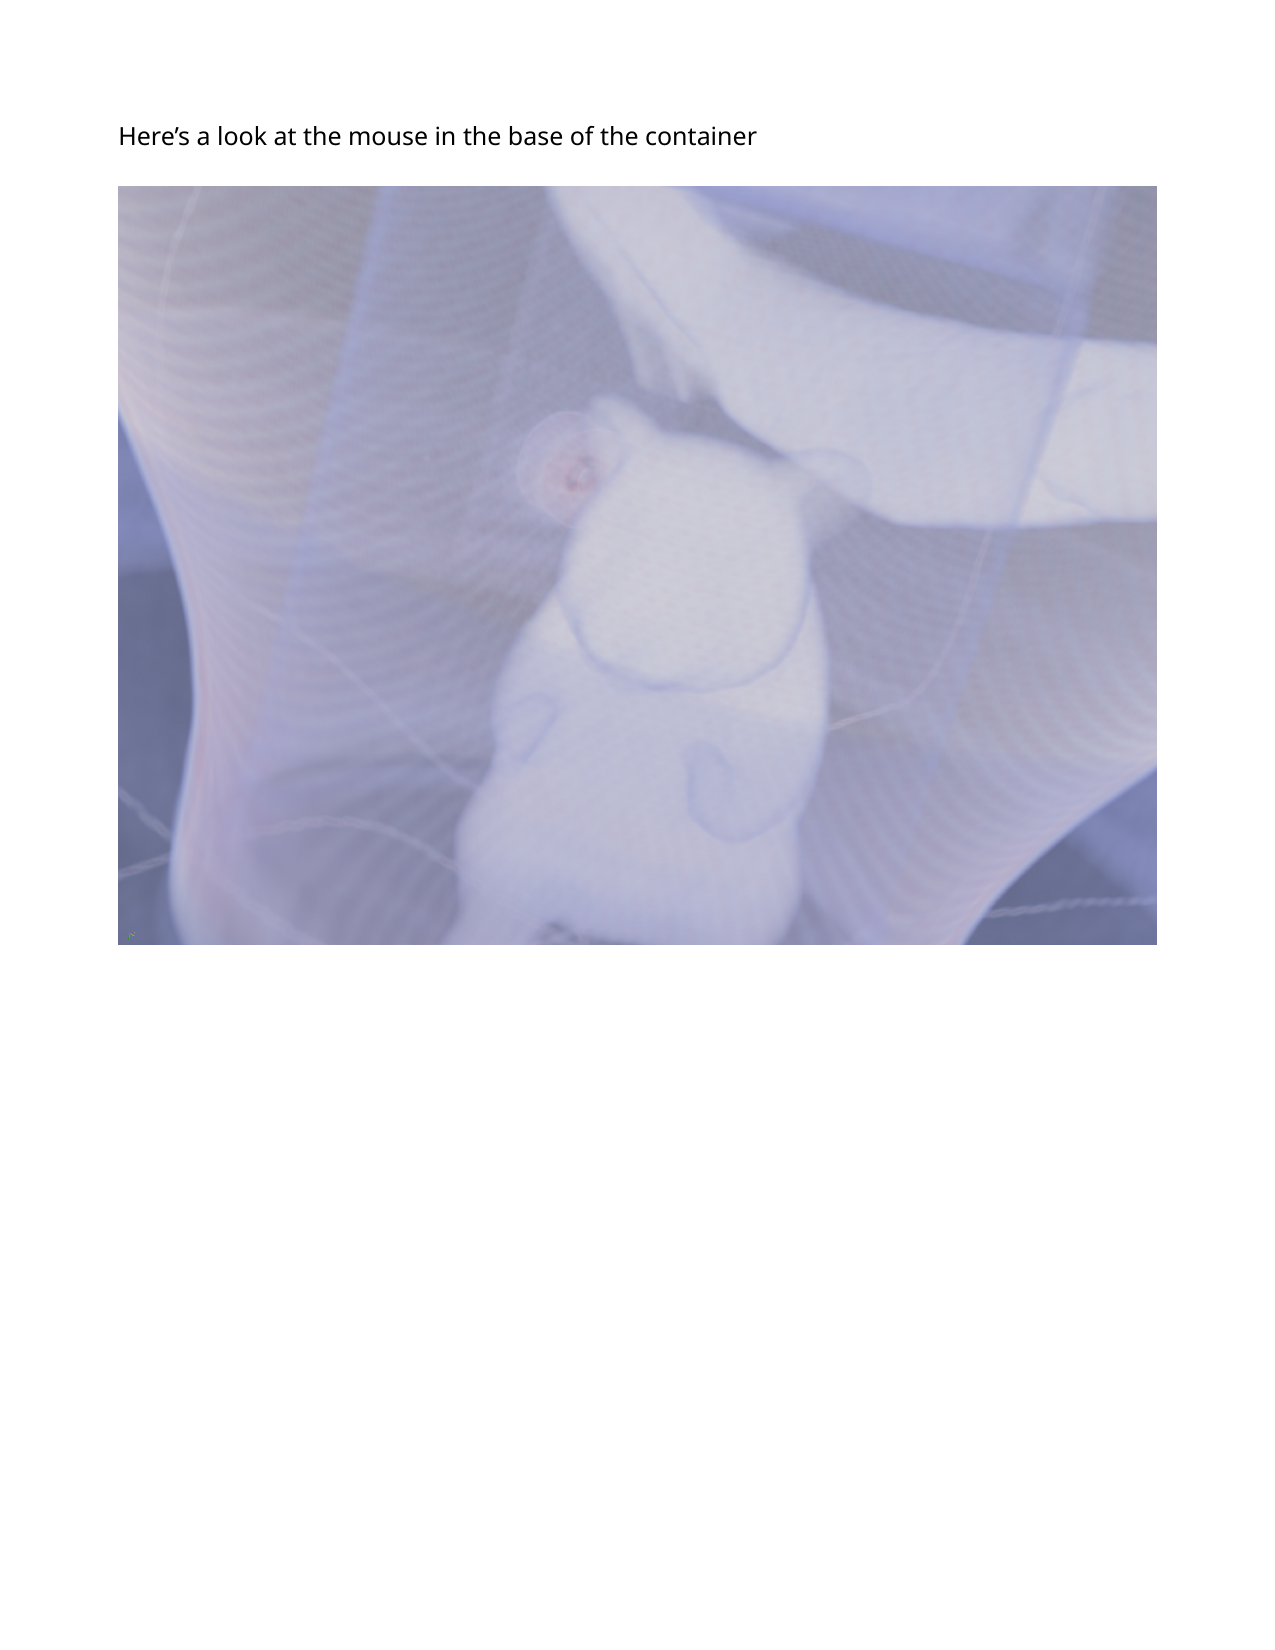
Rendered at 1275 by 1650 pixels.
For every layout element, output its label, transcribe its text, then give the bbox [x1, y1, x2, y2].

text Here’s a look at the mouse in the base of the container [118, 118, 1157, 152]
picture [118, 186, 1157, 945]
